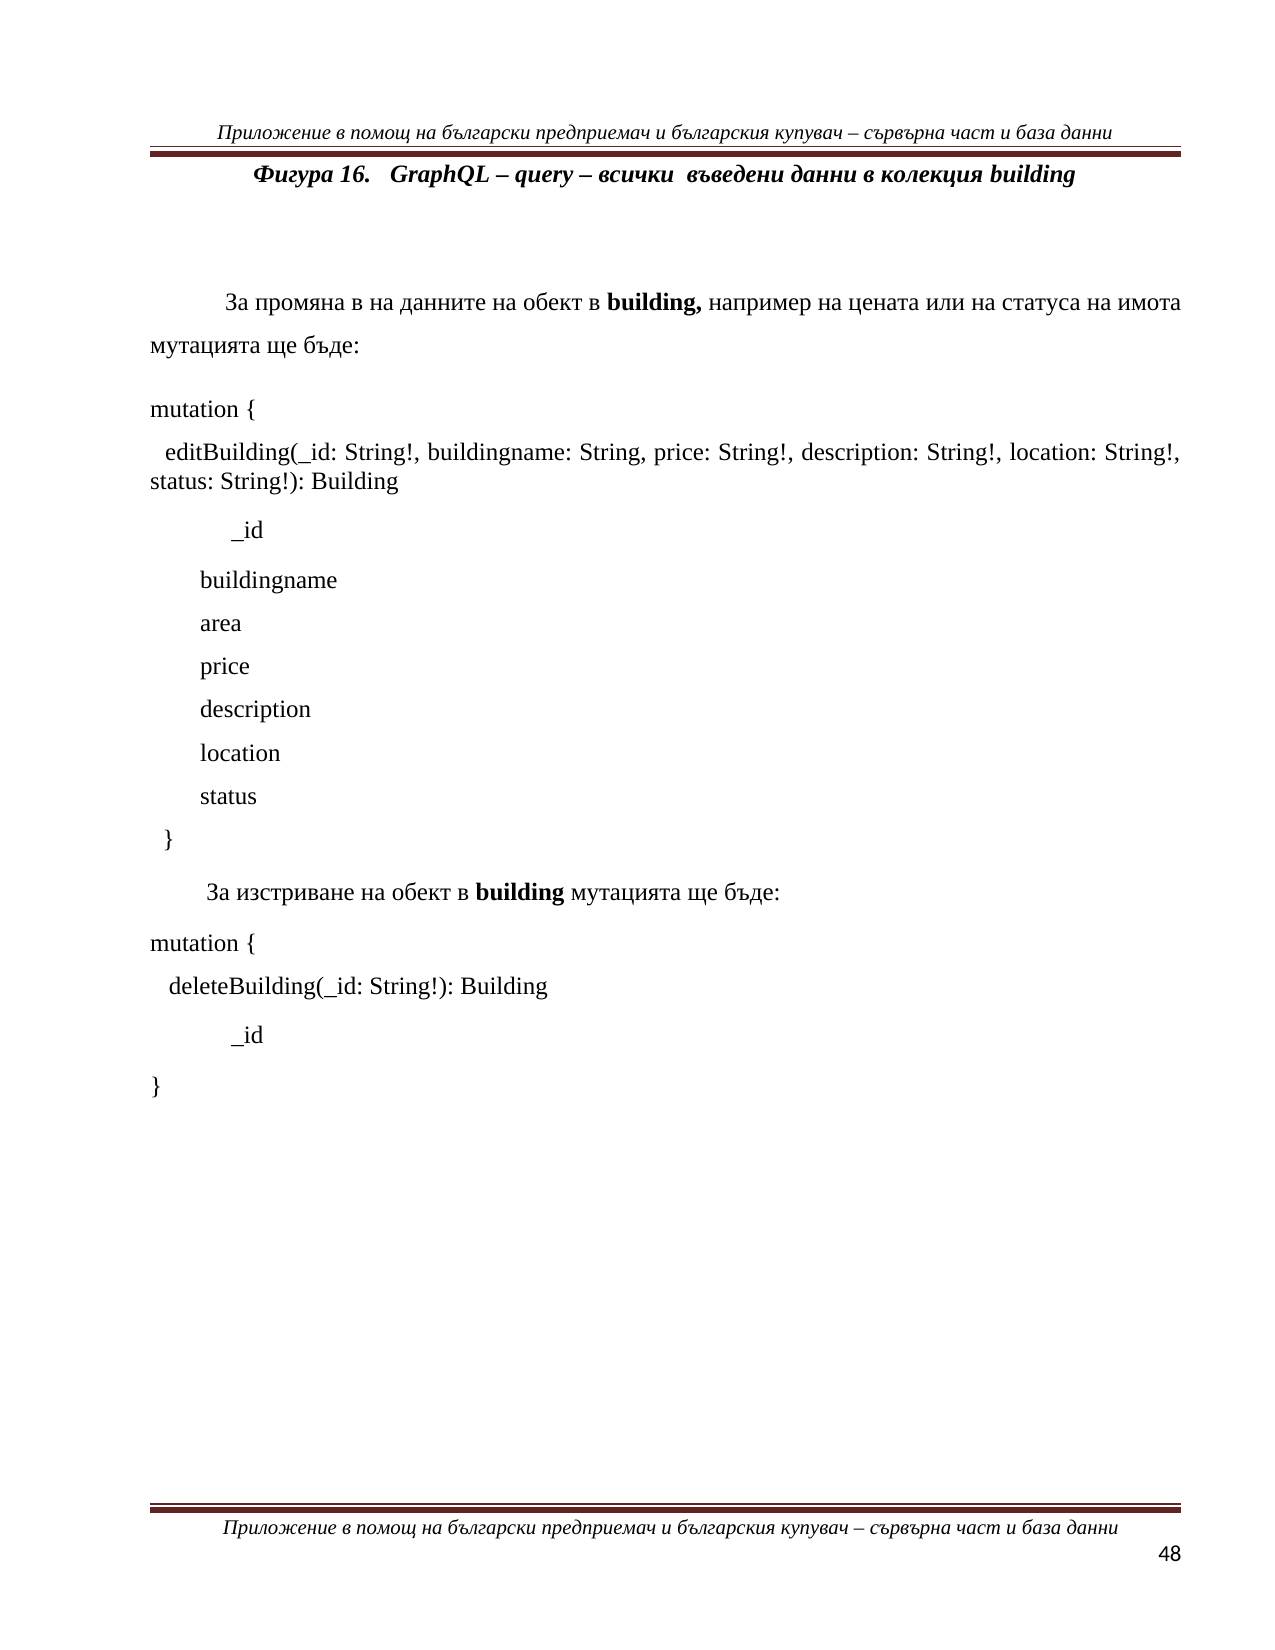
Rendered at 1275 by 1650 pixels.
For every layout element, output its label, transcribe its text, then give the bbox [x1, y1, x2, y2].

text Фигура 16. GraphQL – query – всички въведени данни в колекция building [150, 159, 1181, 188]
text _id [150, 1021, 1181, 1049]
text } [150, 1070, 1181, 1100]
text price [150, 651, 1181, 680]
text area [150, 608, 1181, 637]
text mutation { [150, 928, 1181, 957]
text location [150, 738, 1181, 766]
text } [150, 824, 1181, 853]
text mutation { [150, 394, 1181, 423]
text status [150, 781, 1181, 809]
text _id [150, 516, 1181, 544]
text editBuilding(_id: String!, buildingname: String, price: String!, description: String!, location: String!, status: String!): Building [150, 437, 1181, 495]
text description [150, 694, 1181, 723]
text deleteBuilding(_id: String!): Building [150, 971, 1181, 1000]
text За изстриване на обект в building мутацията ще бъде: [150, 873, 1181, 907]
text За промяна в на данните на обект в building, например на цената или на статуса на имота мутацията ще бъде: [150, 287, 1181, 359]
text buildingname [150, 565, 1181, 594]
